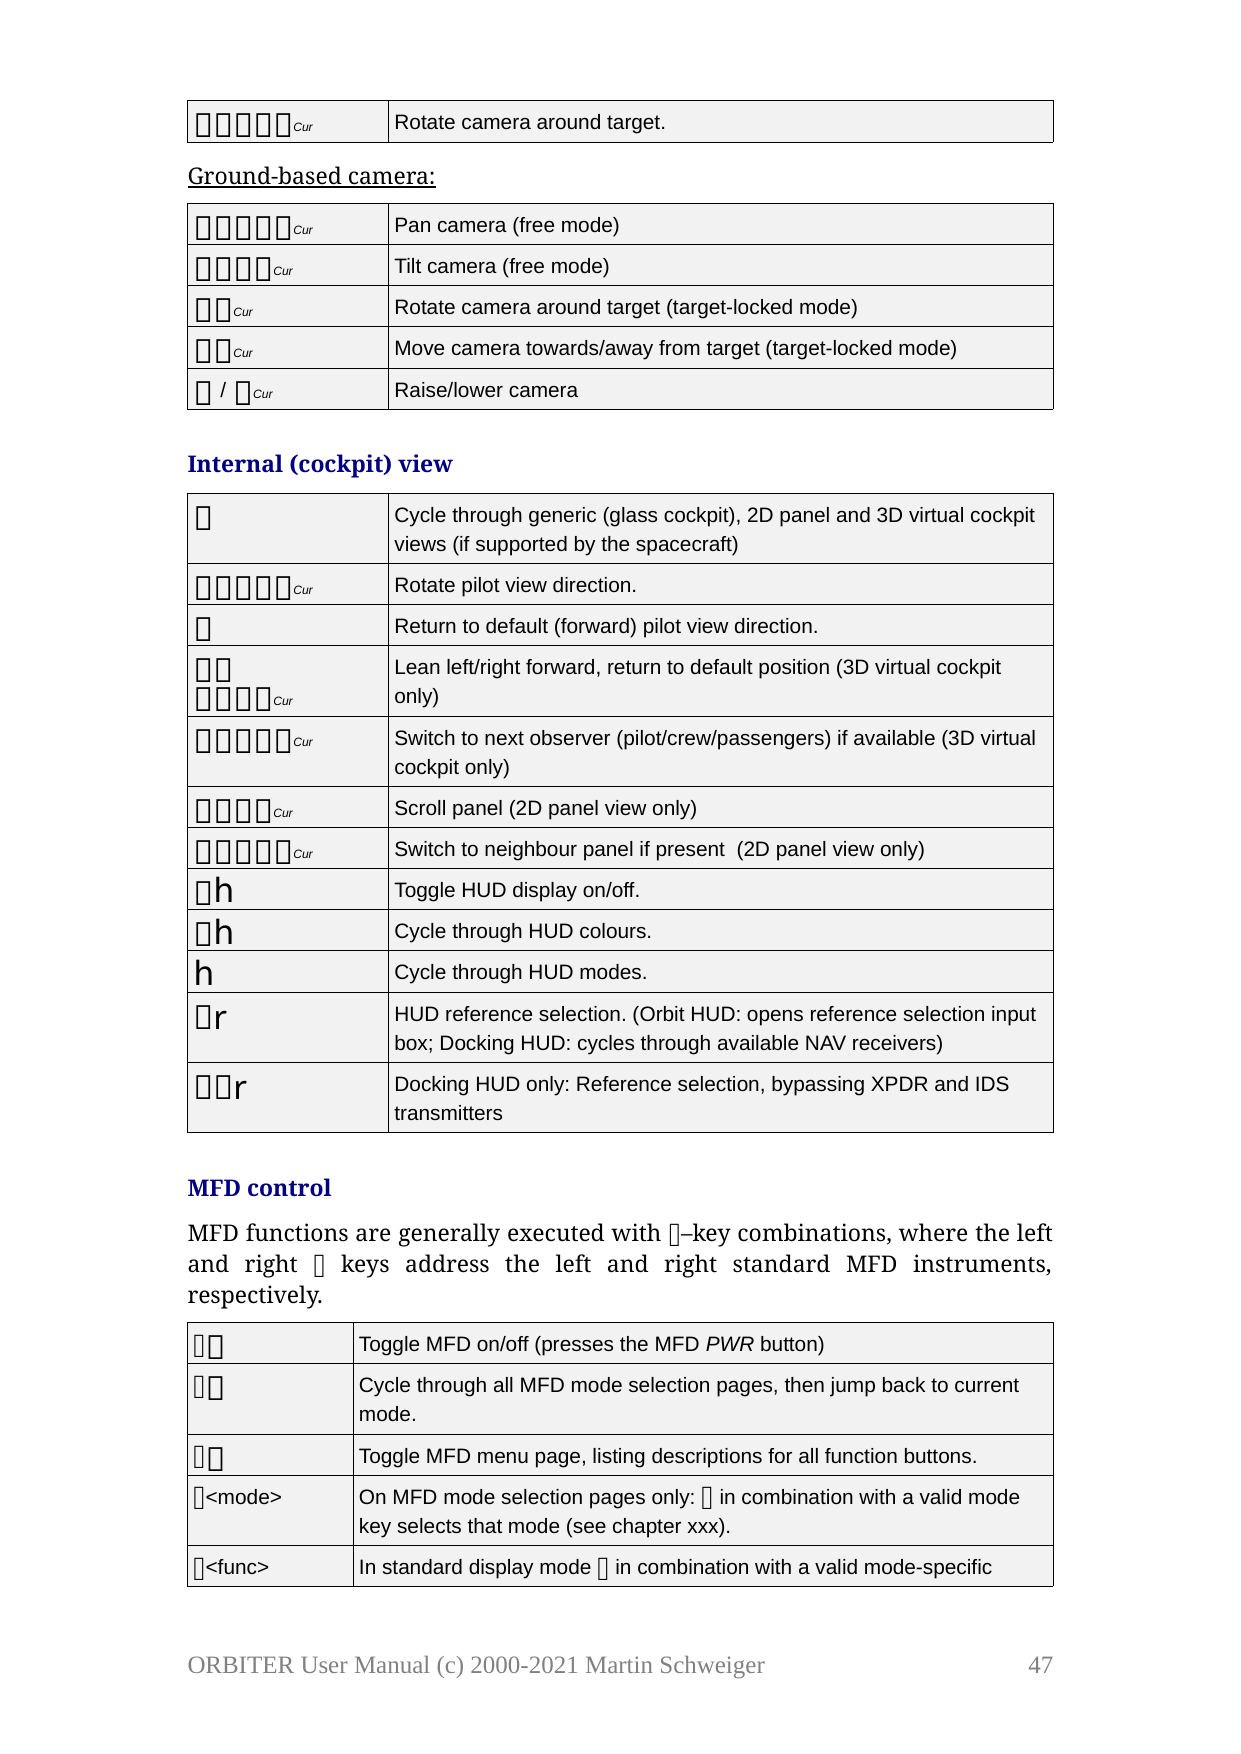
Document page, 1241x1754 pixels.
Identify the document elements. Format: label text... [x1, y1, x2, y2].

table_cell <func> [188, 1546, 353, 1586]
table_header  [188, 494, 388, 563]
table_cell Raise/lower camera [389, 369, 1053, 409]
table_cell Scroll panel (2D panel view only) [389, 787, 1053, 827]
table_cell Cur [188, 717, 388, 786]
table_cell h [188, 869, 388, 909]
table_cell Toggle MFD menu page, listing descriptions for all function buttons. [354, 1435, 1053, 1475]
table_cell Switch to neighbour panel if present (2D panel view only) [389, 828, 1053, 868]
table_cell Return to default (forward) pilot view direction. [389, 605, 1053, 645]
table_cell <mode> [188, 1476, 353, 1545]
table_cell h [188, 910, 388, 950]
table_cell Move camera towards/away from target (target-locked mode) [389, 327, 1053, 368]
table_cell HUD reference selection. (Orbit HUD: opens reference selection input box; Docking HUD: cycles through available NAV receivers) [389, 993, 1053, 1062]
table_cell Rotate pilot view direction. [389, 564, 1053, 604]
table_cell Cycle through HUD colours. [389, 910, 1053, 950]
table_cell Tilt camera (free mode) [389, 245, 1053, 285]
table_cell Switch to next observer (pilot/crew/passengers) if available (3D virtual cockpit only) [389, 717, 1053, 786]
table_cell Cur [188, 787, 388, 827]
table_cell  [188, 1435, 353, 1475]
table_cell In standard display mode  in combination with a valid mode-specific [354, 1546, 1053, 1586]
table_cell Docking HUD only: Reference selection, bypassing XPDR and IDS transmitters [389, 1063, 1053, 1132]
table_cell Toggle HUD display on/off. [389, 869, 1053, 909]
table_header Cur [188, 204, 388, 244]
table_header Pan camera (free mode) [389, 204, 1053, 244]
table_cell Cur [188, 245, 388, 285]
table_cell r [188, 993, 388, 1062]
table_cell On MFD mode selection pages only:  in combination with a valid mode key selects that mode (see chapter xxx). [354, 1476, 1053, 1545]
table_cell h [188, 951, 388, 992]
table_cell Cur [188, 286, 388, 326]
table_cell Cur [188, 564, 388, 604]
table_cell  [188, 605, 388, 645]
table_cell Cycle through HUD modes. [389, 951, 1053, 992]
table_header  [188, 1323, 353, 1363]
table_cell Cycle through all MFD mode selection pages, then jump back to current mode. [354, 1364, 1053, 1434]
table_cell Cur [188, 828, 388, 868]
subtitle MFD control [187, 1172, 1053, 1203]
table_cell  [188, 1364, 353, 1434]
table_header Cycle through generic (glass cockpit), 2D panel and 3D virtual cockpit views (if supported by the spacecraft) [389, 494, 1053, 563]
text MFD functions are generally executed with –key combinations, where the left and right  keys address the left and right standard MFD instruments, respectively. [187, 1216, 1053, 1310]
table_cell  Cur [188, 646, 388, 716]
table_cell Lean left/right forward, return to default position (3D virtual cockpit only) [389, 646, 1053, 716]
table_cell Cur [188, 101, 388, 142]
text Ground-based camera: [187, 159, 1053, 191]
table_cell r [188, 1063, 388, 1132]
table_cell  / Cur [188, 369, 388, 409]
table_cell Rotate camera around target. [389, 101, 1053, 142]
table_cell Cur [188, 327, 388, 368]
subtitle Internal (cockpit) view [187, 448, 1053, 479]
table_cell Rotate camera around target (target-locked mode) [389, 286, 1053, 326]
table_header Toggle MFD on/off (presses the MFD PWR button) [354, 1323, 1053, 1363]
